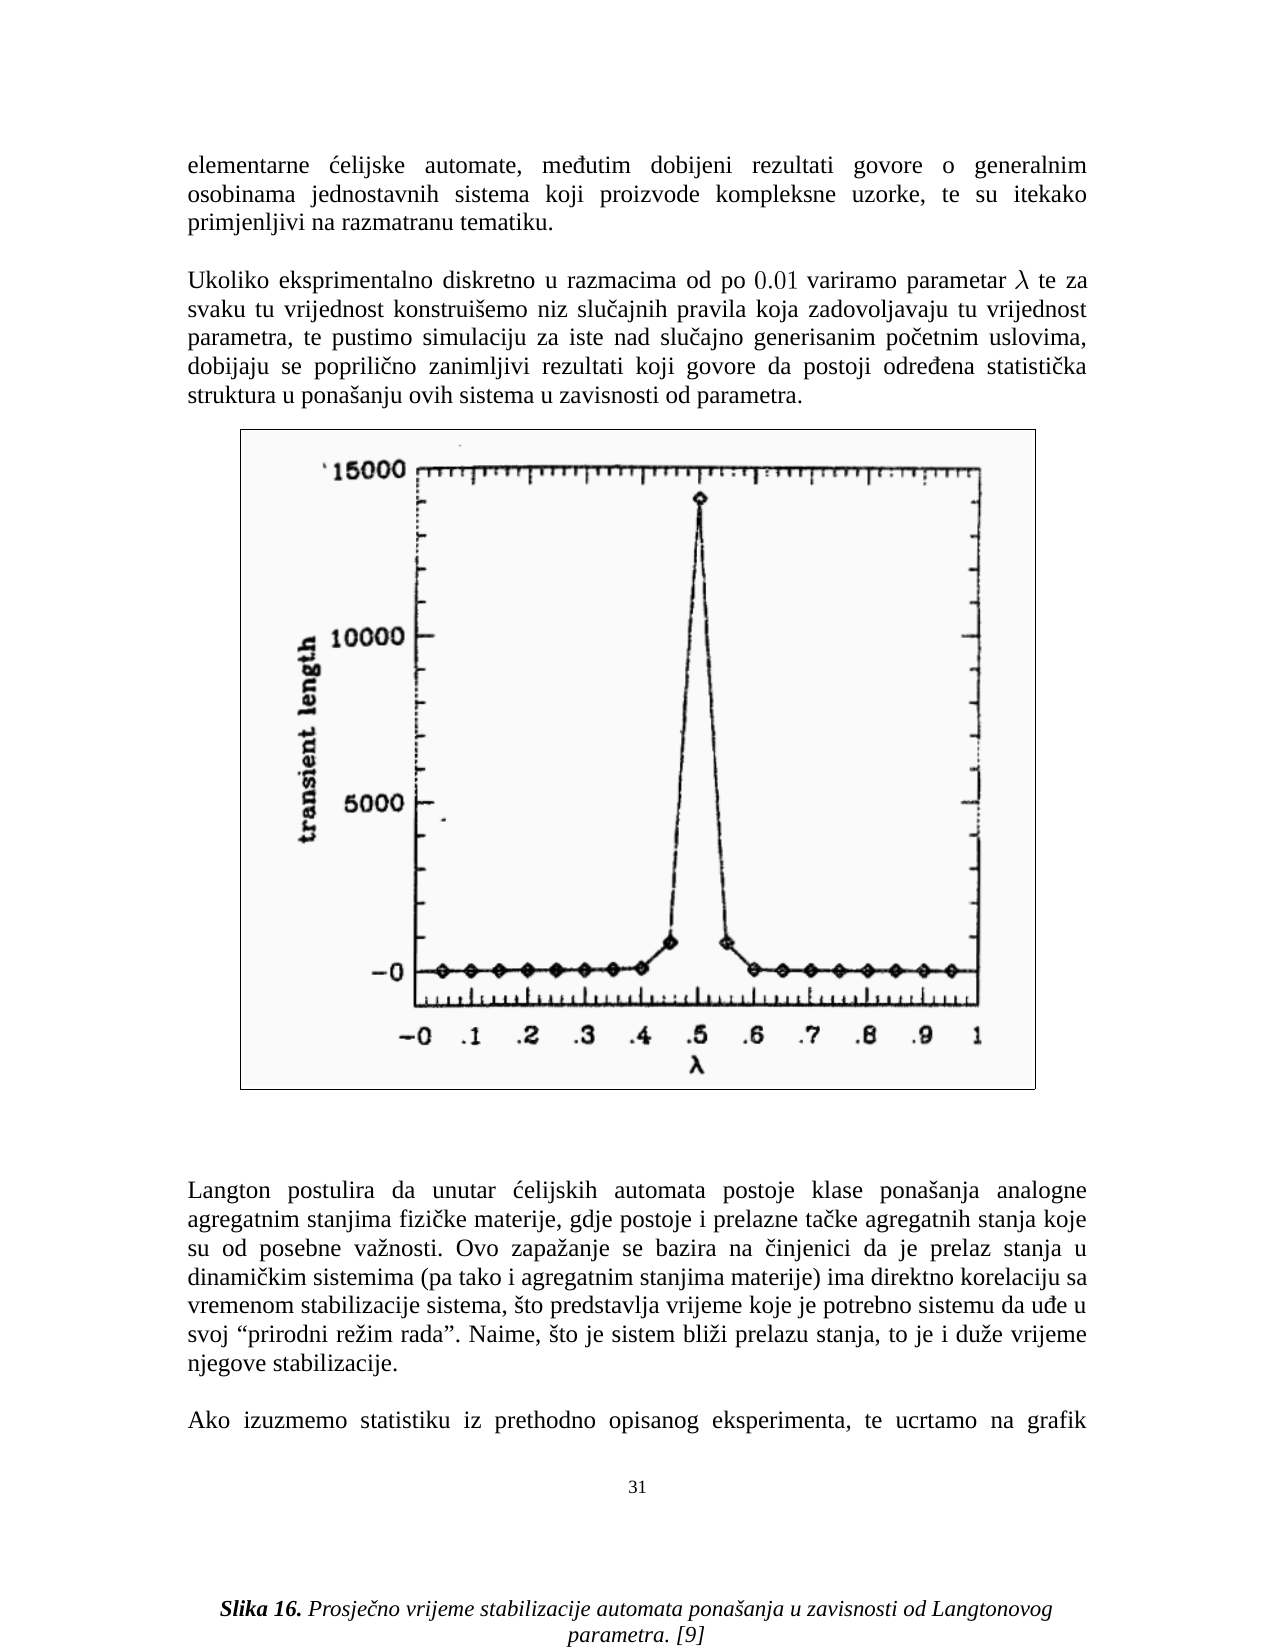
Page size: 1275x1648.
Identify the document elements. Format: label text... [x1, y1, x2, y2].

text Slika 16. Prosječno vrijeme stabilizacije automata ponašanja u zavisnosti od Langtonovog parametra. [9] [187, 1595, 1087, 1648]
text Langton postulira da unutar ćelijskih automata postoje klase ponašanja analogne agregatnim stanjima fizičke materije, gdje postoje i prelazne tačke agregatnih stanja koje su od posebne važnosti. Ovo zapažanje se bazira na činjenici da je prelaz stanja u dinamičkim sistemima (pa tako i agregatnim stanjima materije) ima direktno korelaciju sa vremenom stabilizacije sistema, što predstavlja vrijeme koje je potrebno sistemu da uđe u svoj “prirodni režim rada”. Naime, što je sistem bliži prelazu stanja, to je i duže vrijeme njegove stabilizacije. [187, 1175, 1088, 1377]
text Ako izuzmemo statistiku iz prethodno opisanog eksperimenta, te ucrtamo na grafik [187, 1405, 1088, 1434]
picture [1015, 270, 1029, 289]
picture [243, 431, 1032, 1086]
picture [755, 271, 797, 289]
text Ukoliko eksprimentalno diskretno u razmacima od po variramo parametar te za svaku tu vrijednost konstruišemo niz slučajnih pravila koja zadovoljavaju tu vrijednost parametra, te pustimo simulaciju za iste nad slučajno generisanim početnim uslovima, dobijaju se poprilično zanimljivi rezultati koji govore da postoji određena statistička struktura u ponašanju ovih sistema u zavisnosti od parametra. [187, 265, 1088, 409]
text elementarne ćelijske automate, međutim dobijeni rezultati govore o generalnim osobinama jednostavnih sistema koji proizvode kompleksne uzorke, te su itekako primjenljivi na razmatranu tematiku. [187, 150, 1088, 236]
